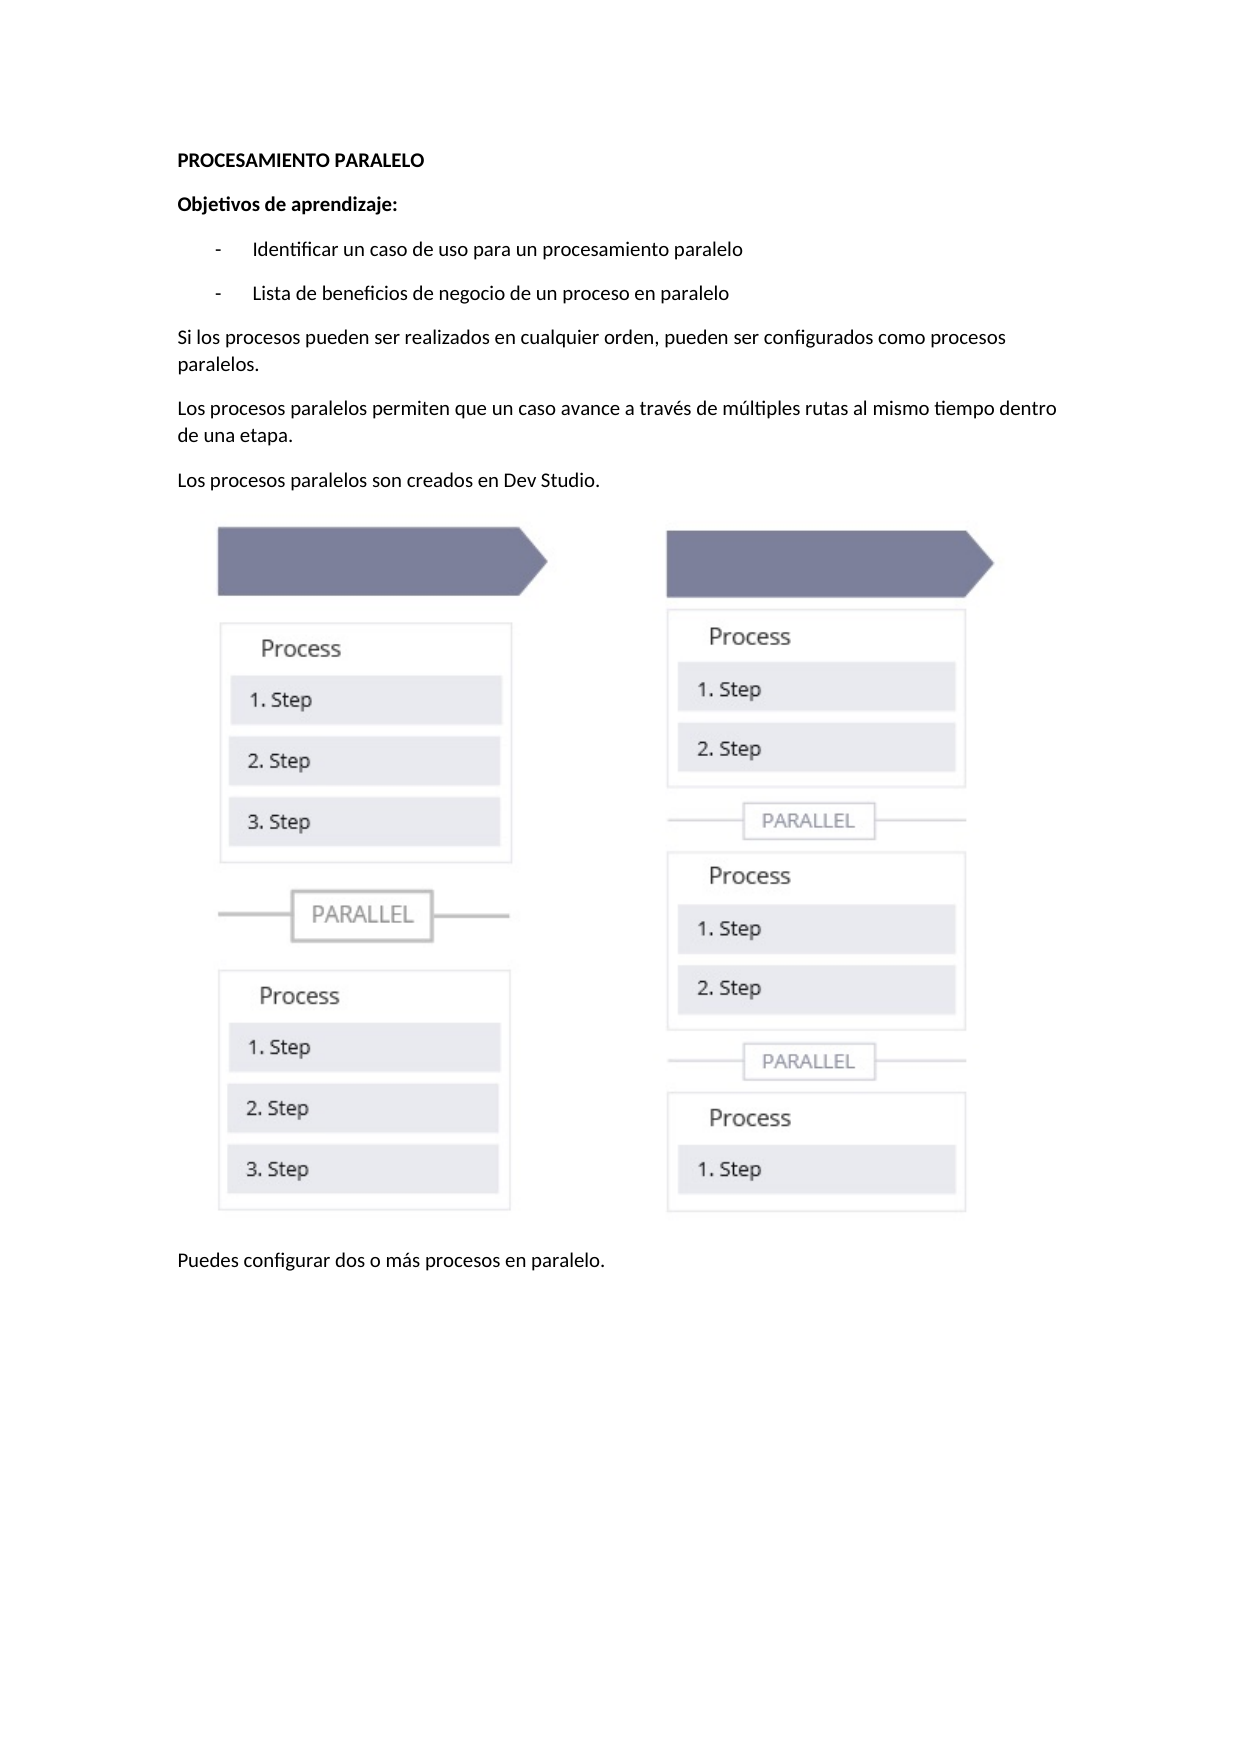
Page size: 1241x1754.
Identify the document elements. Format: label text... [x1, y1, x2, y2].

text Los procesos paralelos permiten que un caso avance a través de múltiples rutas al mismo tiempo dentro de una etapa. [177, 395, 1063, 448]
list Lista de beneficios de negocio de un proceso en paralelo [215, 280, 1063, 305]
text Puedes configurar dos o más procesos en paralelo. [177, 1247, 1063, 1272]
text Los procesos paralelos son creados en Dev Studio. [177, 467, 1063, 492]
text PROCESAMIENTO PARALELO [177, 148, 1063, 173]
text Si los procesos pueden ser realizados en cualquier orden, pueden ser configurados como procesos paralelos. [177, 324, 1063, 377]
list Identificar un caso de uso para un procesamiento paralelo [215, 236, 1063, 261]
picture [177, 510, 1059, 1228]
text Objetivos de aprendizaje: [177, 192, 1063, 217]
